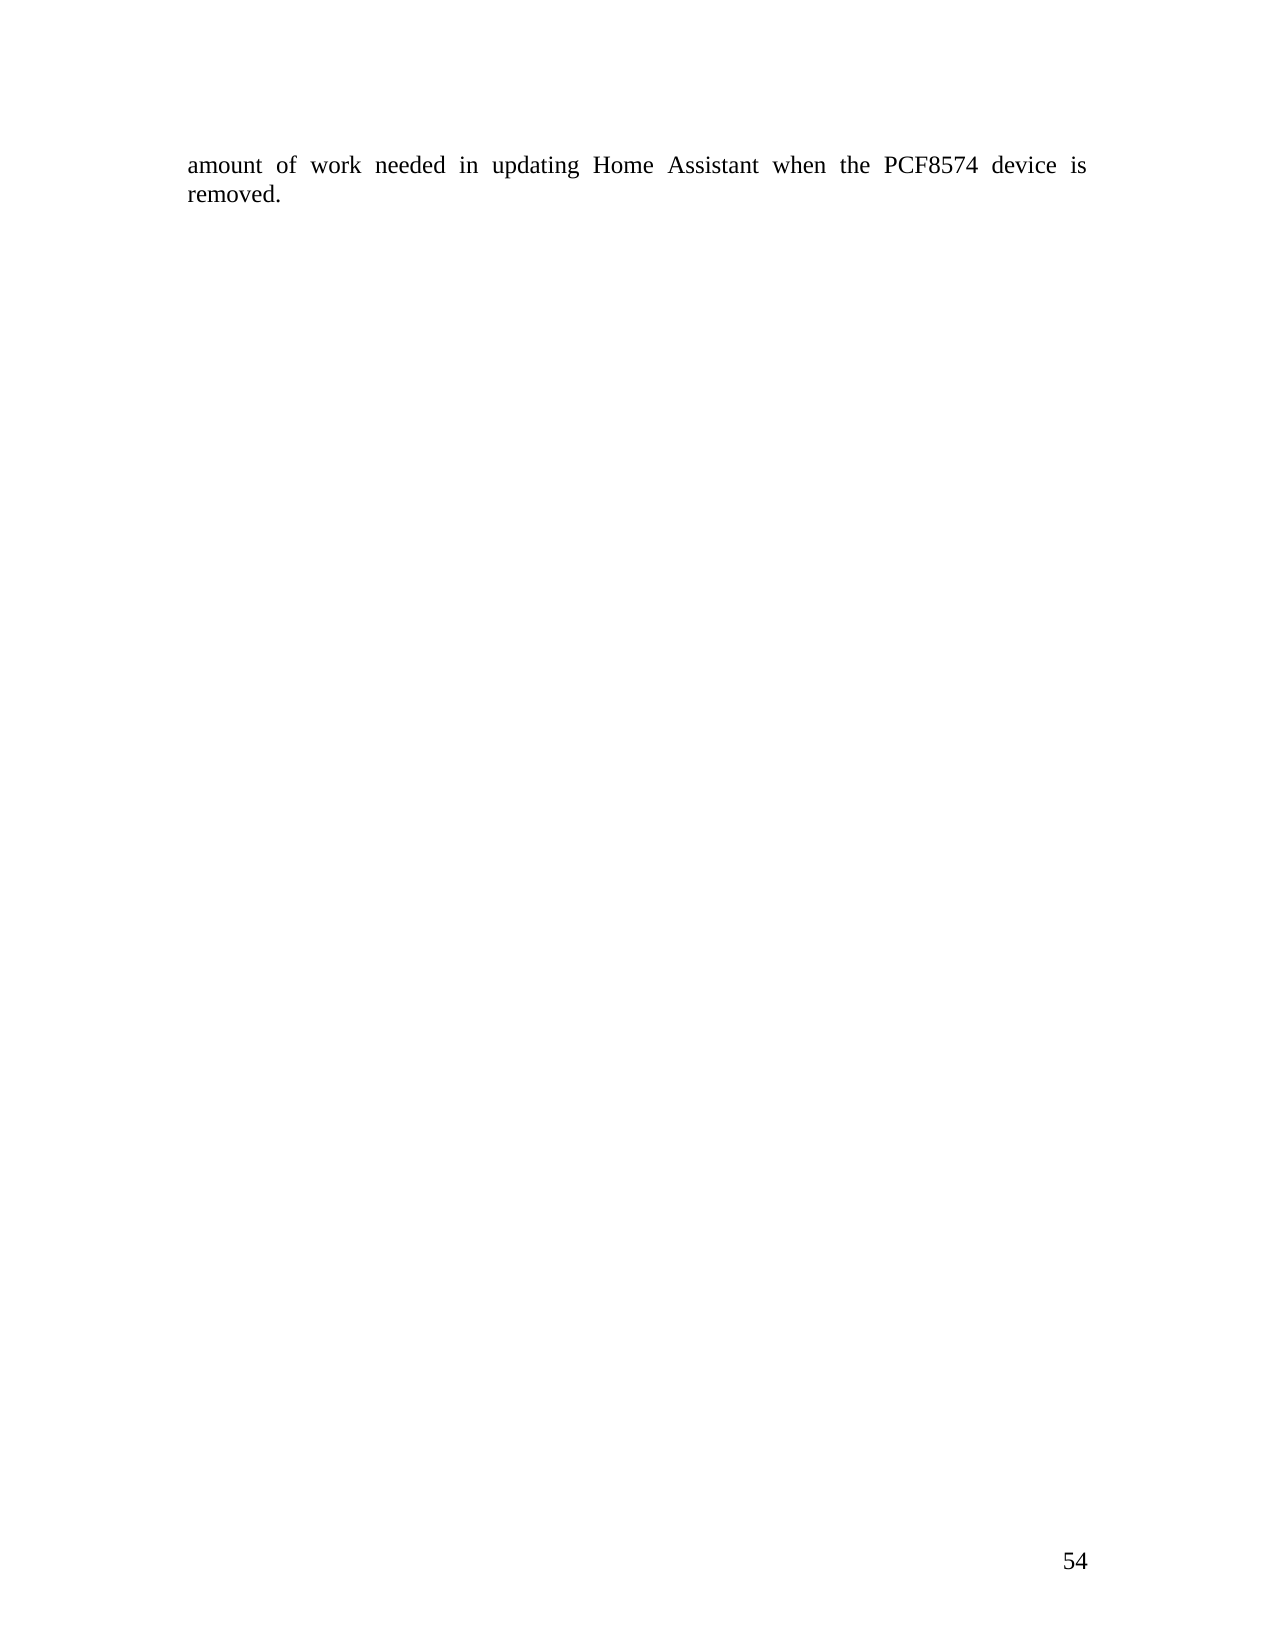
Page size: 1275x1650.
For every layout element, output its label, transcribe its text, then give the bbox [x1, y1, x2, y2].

text amount of work needed in updating Home Assistant when the PCF8574 device is removed. [187, 150, 1087, 207]
